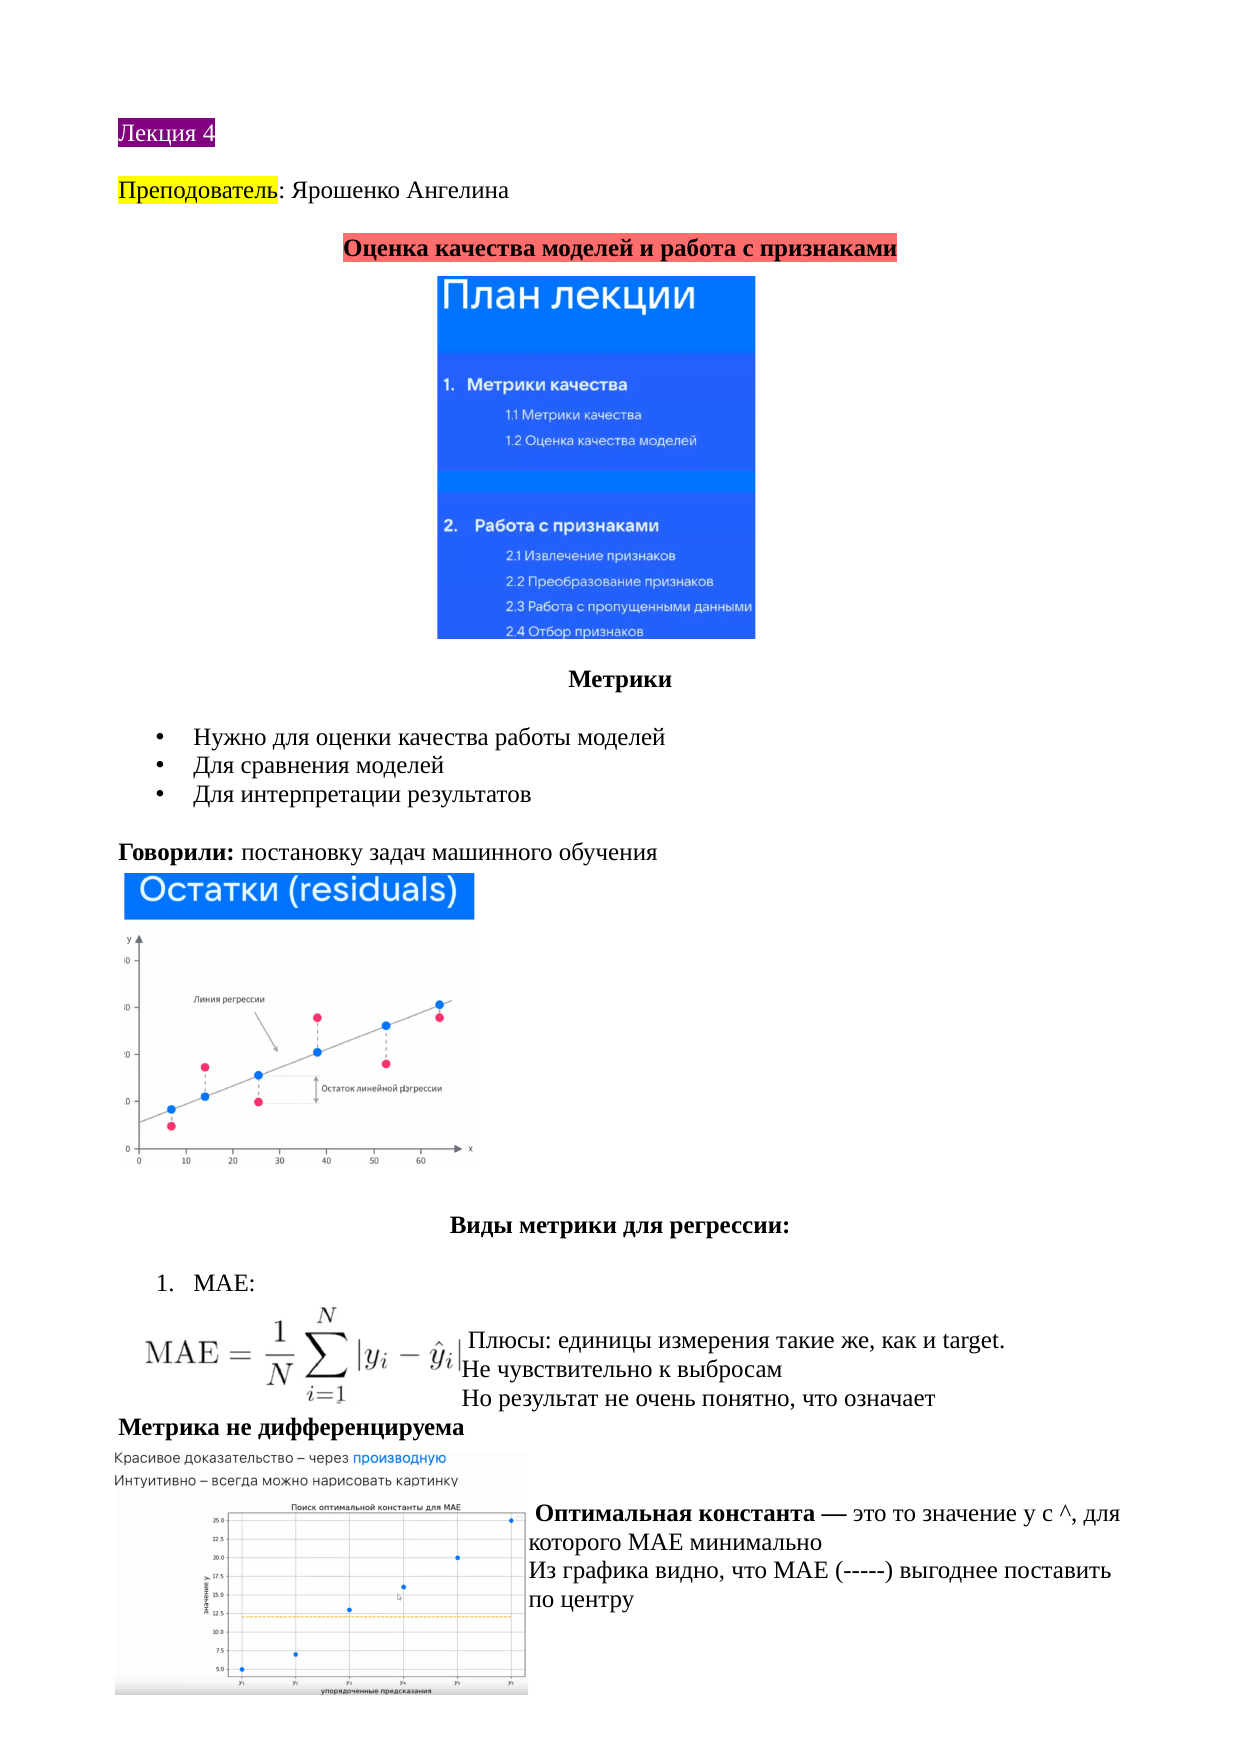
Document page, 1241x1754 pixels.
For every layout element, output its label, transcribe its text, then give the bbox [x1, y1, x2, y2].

picture [124, 873, 475, 1166]
text Метрики [118, 664, 1122, 693]
picture [143, 1304, 462, 1410]
text Не чувствительно к выбросам [462, 1354, 1122, 1383]
text [118, 1354, 143, 1383]
text Преподователь: Ярошенко Ангелина [118, 176, 1122, 204]
text Лекция 4 [118, 118, 1122, 147]
list Нужно для оценки качества работы моделей [156, 722, 1122, 751]
list MAE: [156, 1268, 1122, 1297]
list Для интерпретации результатов [156, 779, 1122, 808]
text Виды метрики для регрессии: [118, 1211, 1122, 1239]
text Из графика видно, что MAE (-----) выгоднее поставить по центру [529, 1556, 1122, 1613]
list Для сравнения моделей [156, 751, 1122, 779]
text Говорили: постановку задач машинного обучения [118, 837, 1122, 866]
picture [437, 276, 756, 639]
text Оптимальная константа — это то значение y с ^, для которого MAE минимально [529, 1498, 1122, 1556]
text Метрика не дифференцируема [118, 1412, 1122, 1441]
text Плюсы: единицы измерения такие же, как и target. [462, 1326, 1122, 1354]
picture [114, 1452, 529, 1695]
text Но результат не очень понятно, что означает [118, 1383, 1122, 1412]
text Оценка качества моделей и работа с признаками [118, 233, 1122, 262]
